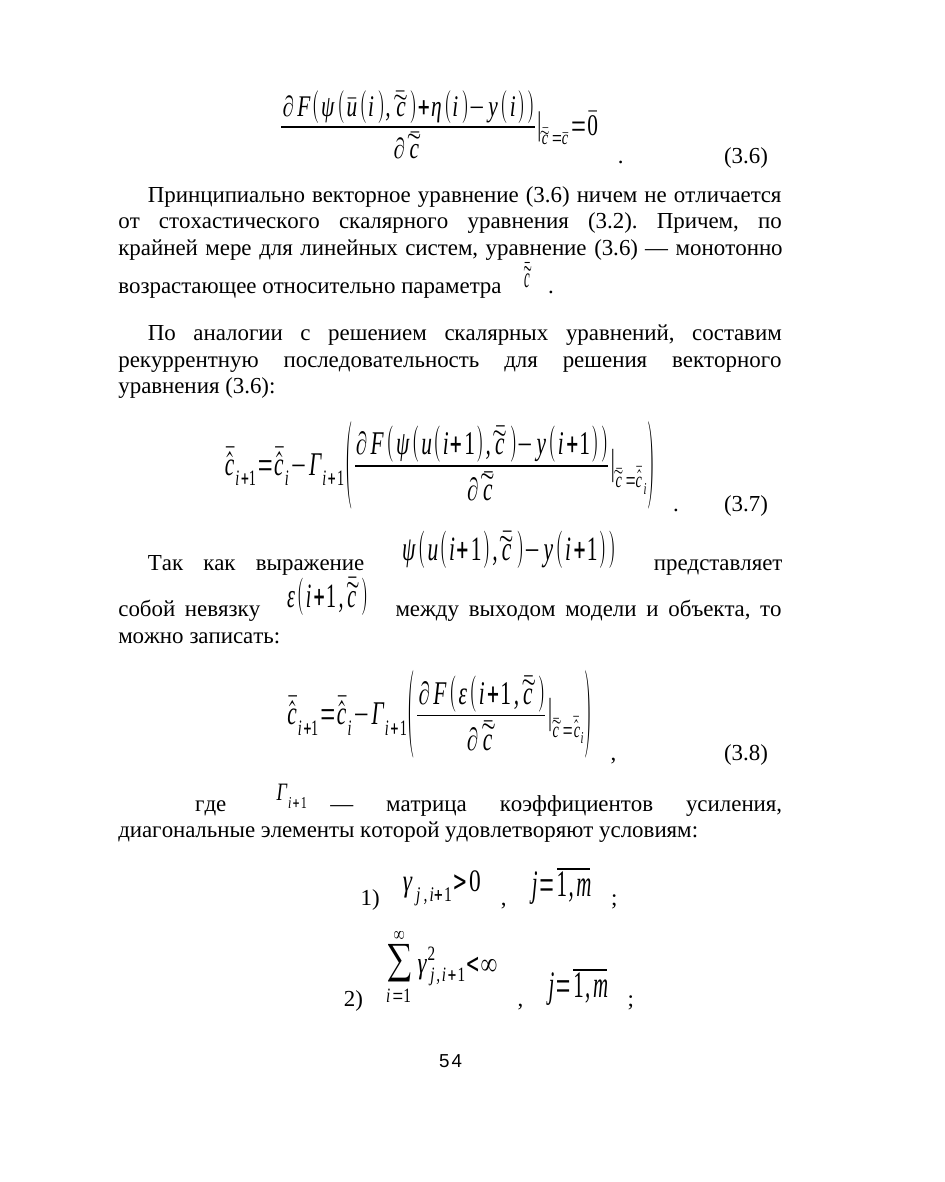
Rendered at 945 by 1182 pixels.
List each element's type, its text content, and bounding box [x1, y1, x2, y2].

text где — матрица коэффициентов усиления, диагональные элементы которой удовлетворяют условиям: [118, 778, 783, 843]
text . (3.7) [118, 419, 783, 516]
text 1) , ; [118, 864, 783, 910]
text . (3.6) [118, 89, 783, 169]
text , (3.8) [118, 669, 783, 766]
text Так как выражение представляет собой невязку между выходом модели и объекта, то можно записать: [118, 528, 783, 648]
text Принципиально векторное уравнение (3.6) ничем не отличается от стохастического скалярного уравнения (3.2). Причем, по крайней мере для линейных систем, уравнение (3.6) — монотонно возрастающее относительно параметра . [118, 181, 783, 298]
text 2) , ; [118, 931, 783, 1011]
text По аналогии с решением скалярных уравнений, составим рекуррентную последовательность для решения векторного уравнения (3.6): [118, 319, 783, 398]
